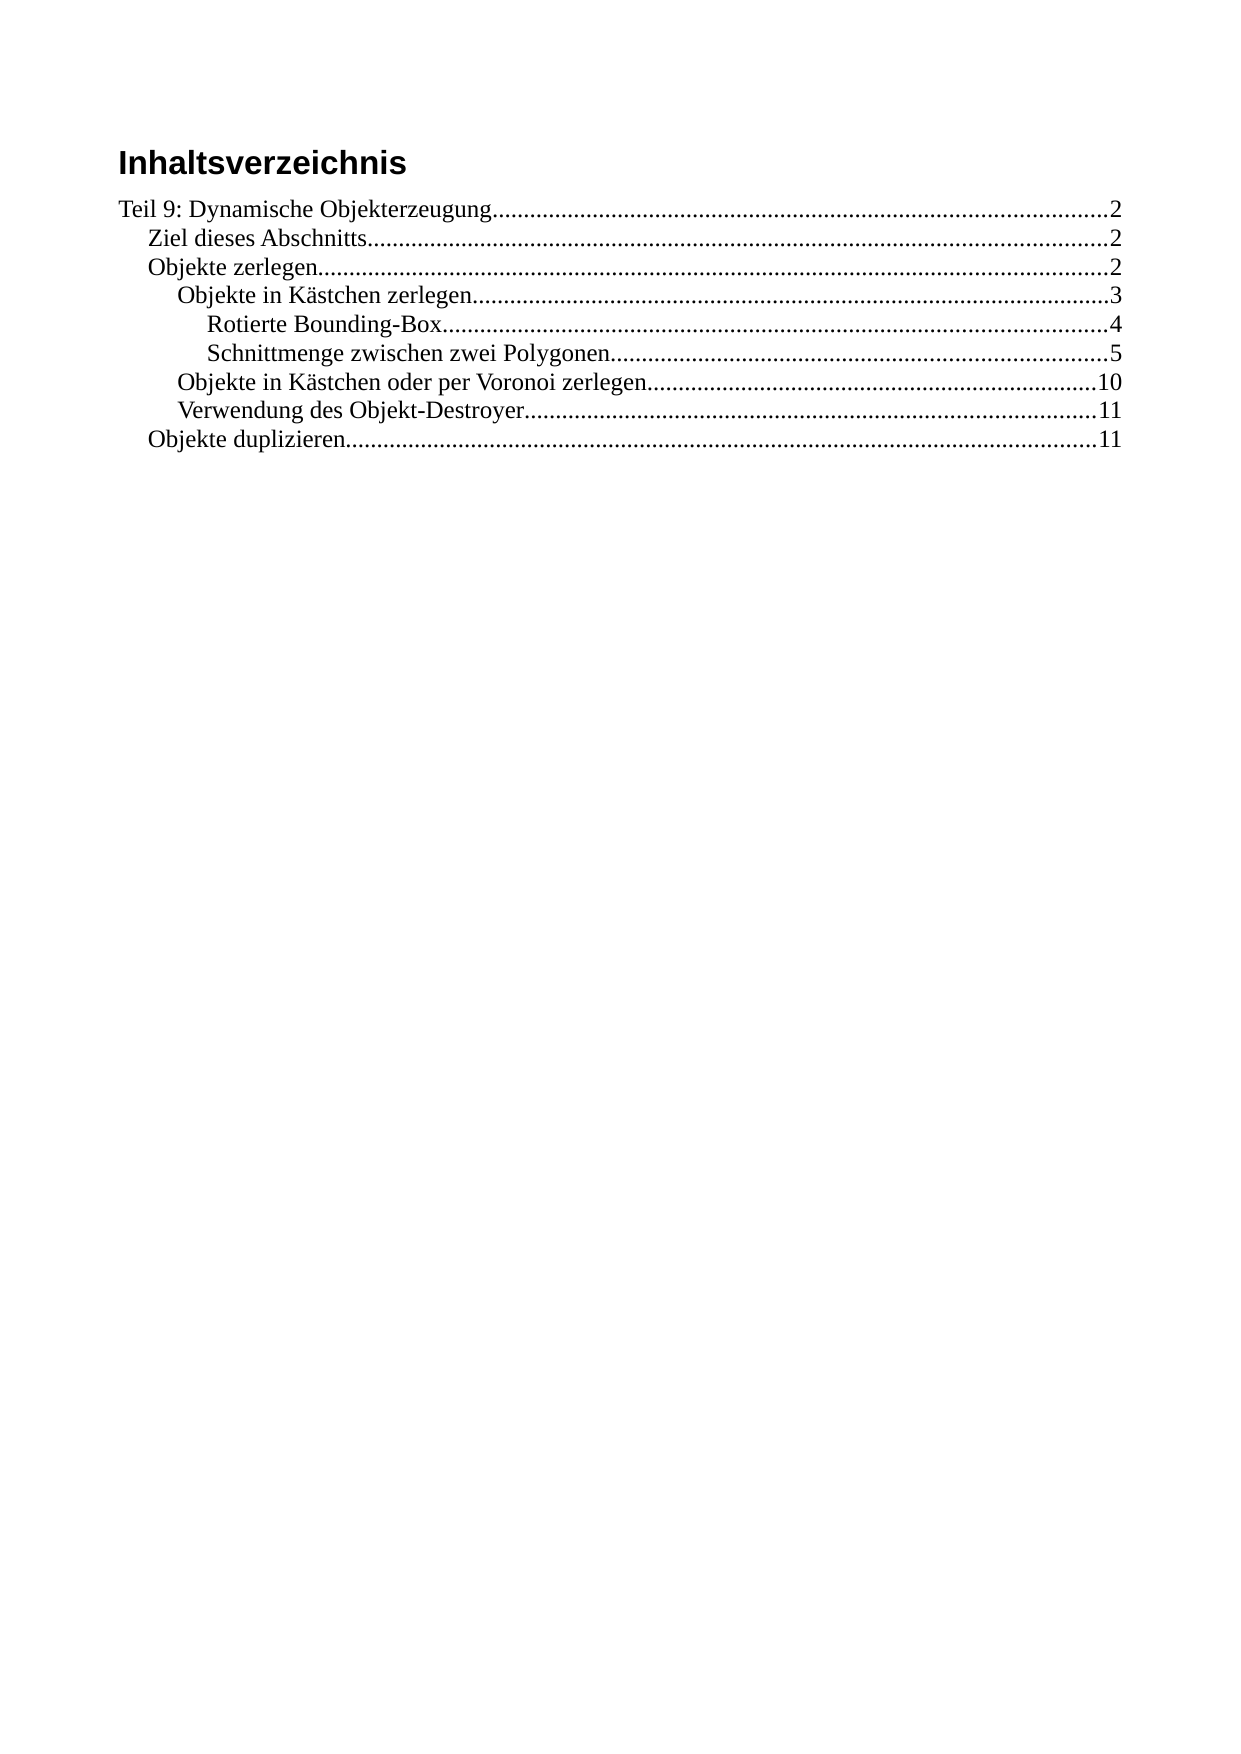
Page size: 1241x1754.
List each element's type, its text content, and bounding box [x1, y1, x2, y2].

text Verwendung des Objekt-Destroyer 11 [177, 395, 1122, 424]
text Teil 9: Dynamische Objekterzeugung 2 [118, 194, 1122, 223]
subtitle Inhaltsverzeichnis [118, 143, 1122, 182]
text Objekte zerlegen 2 [148, 252, 1122, 280]
text Rotierte Bounding-Box 4 [207, 309, 1122, 338]
text Objekte in Kästchen oder per Voronoi zerlegen 10 [177, 367, 1122, 395]
text Ziel dieses Abschnitts 2 [148, 223, 1122, 252]
text Objekte duplizieren 11 [148, 424, 1122, 453]
text Objekte in Kästchen zerlegen 3 [177, 280, 1122, 309]
text Schnittmenge zwischen zwei Polygonen 5 [207, 338, 1122, 367]
